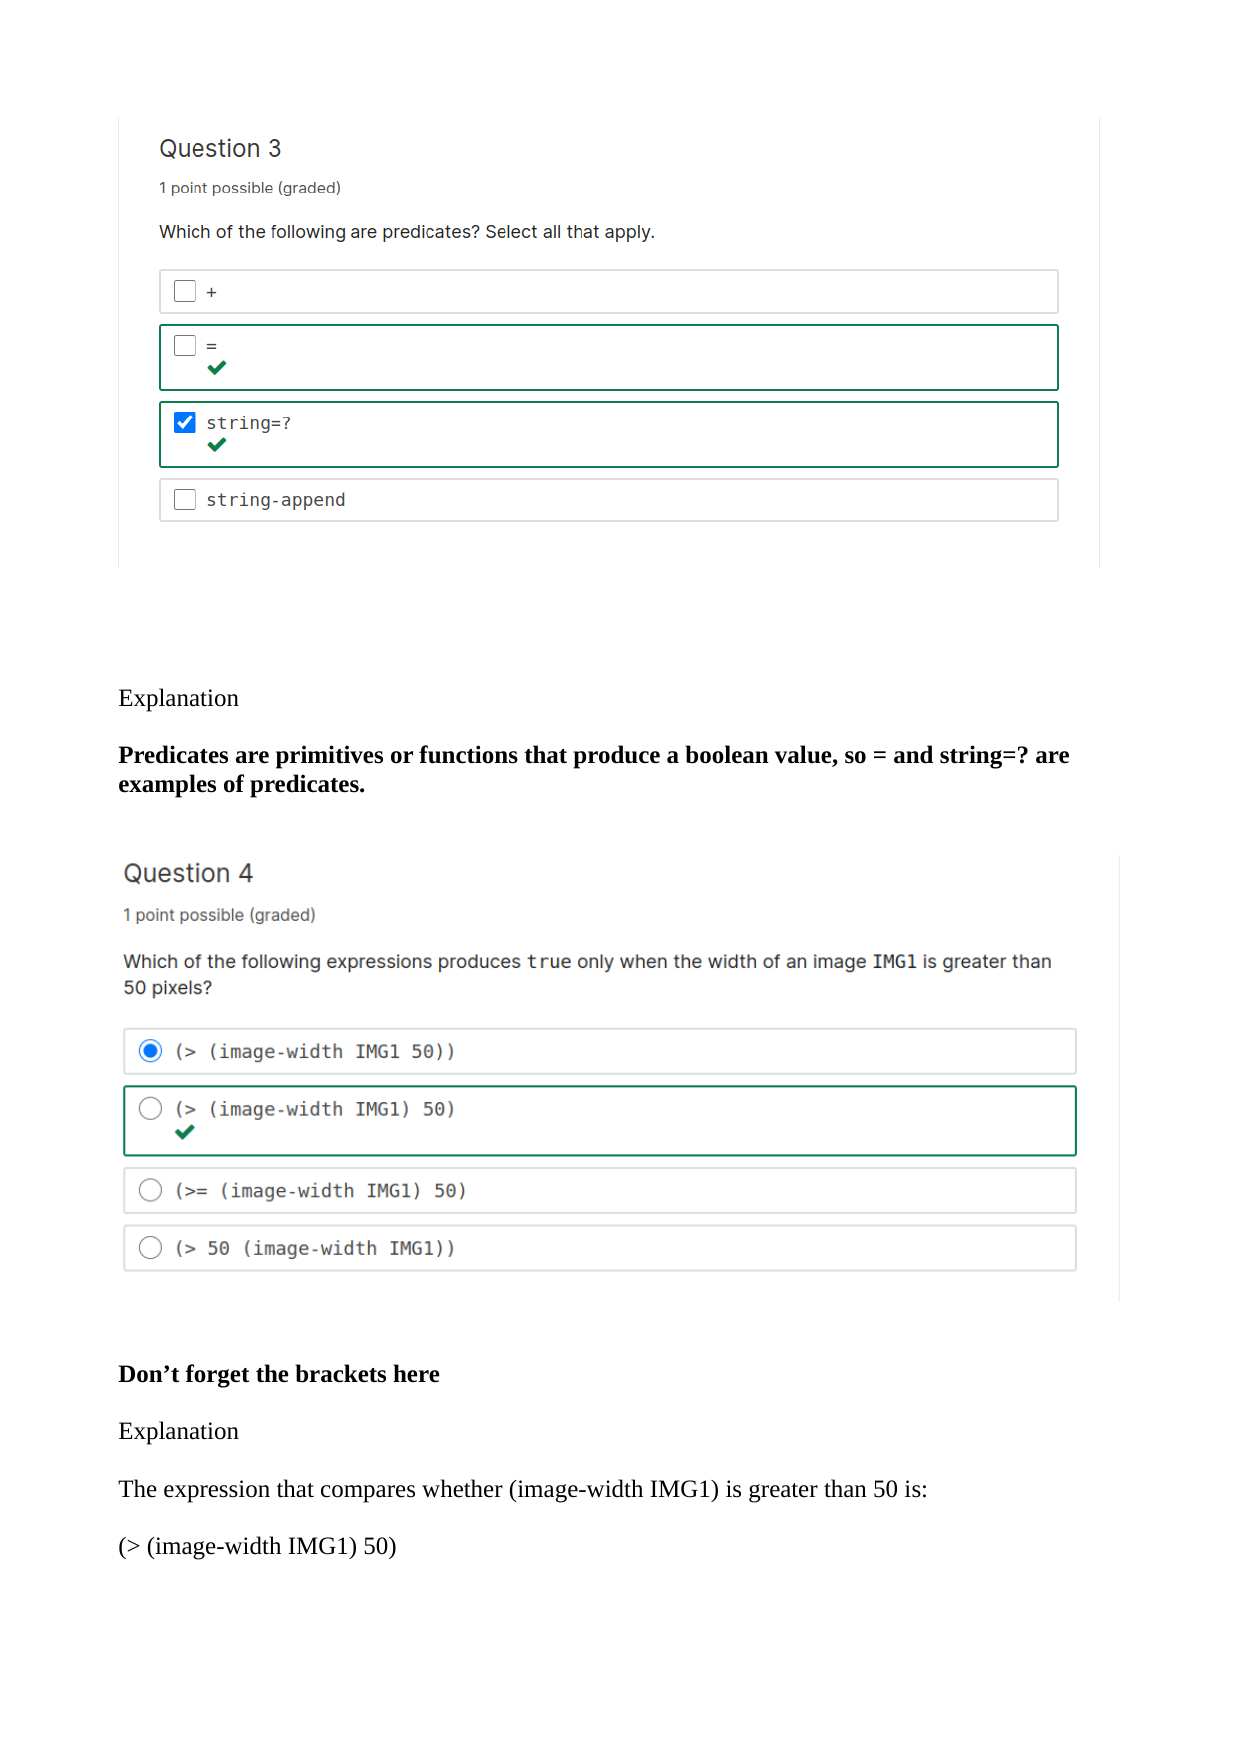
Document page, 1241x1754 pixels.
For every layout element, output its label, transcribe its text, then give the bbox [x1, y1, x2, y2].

picture [118, 118, 1123, 568]
text Predicates are primitives or functions that produce a boolean value, so = and string=? are examples of predicates. [118, 740, 1122, 798]
text Explanation [118, 683, 1122, 712]
text (> (image-width IMG1) 50) [118, 1531, 1122, 1560]
picture [118, 855, 1123, 1302]
text Don’t forget the brackets here [118, 1359, 1122, 1388]
text The expression that compares whether (image-width IMG1) is greater than 50 is: [118, 1474, 1122, 1503]
text Explanation [118, 1416, 1122, 1445]
